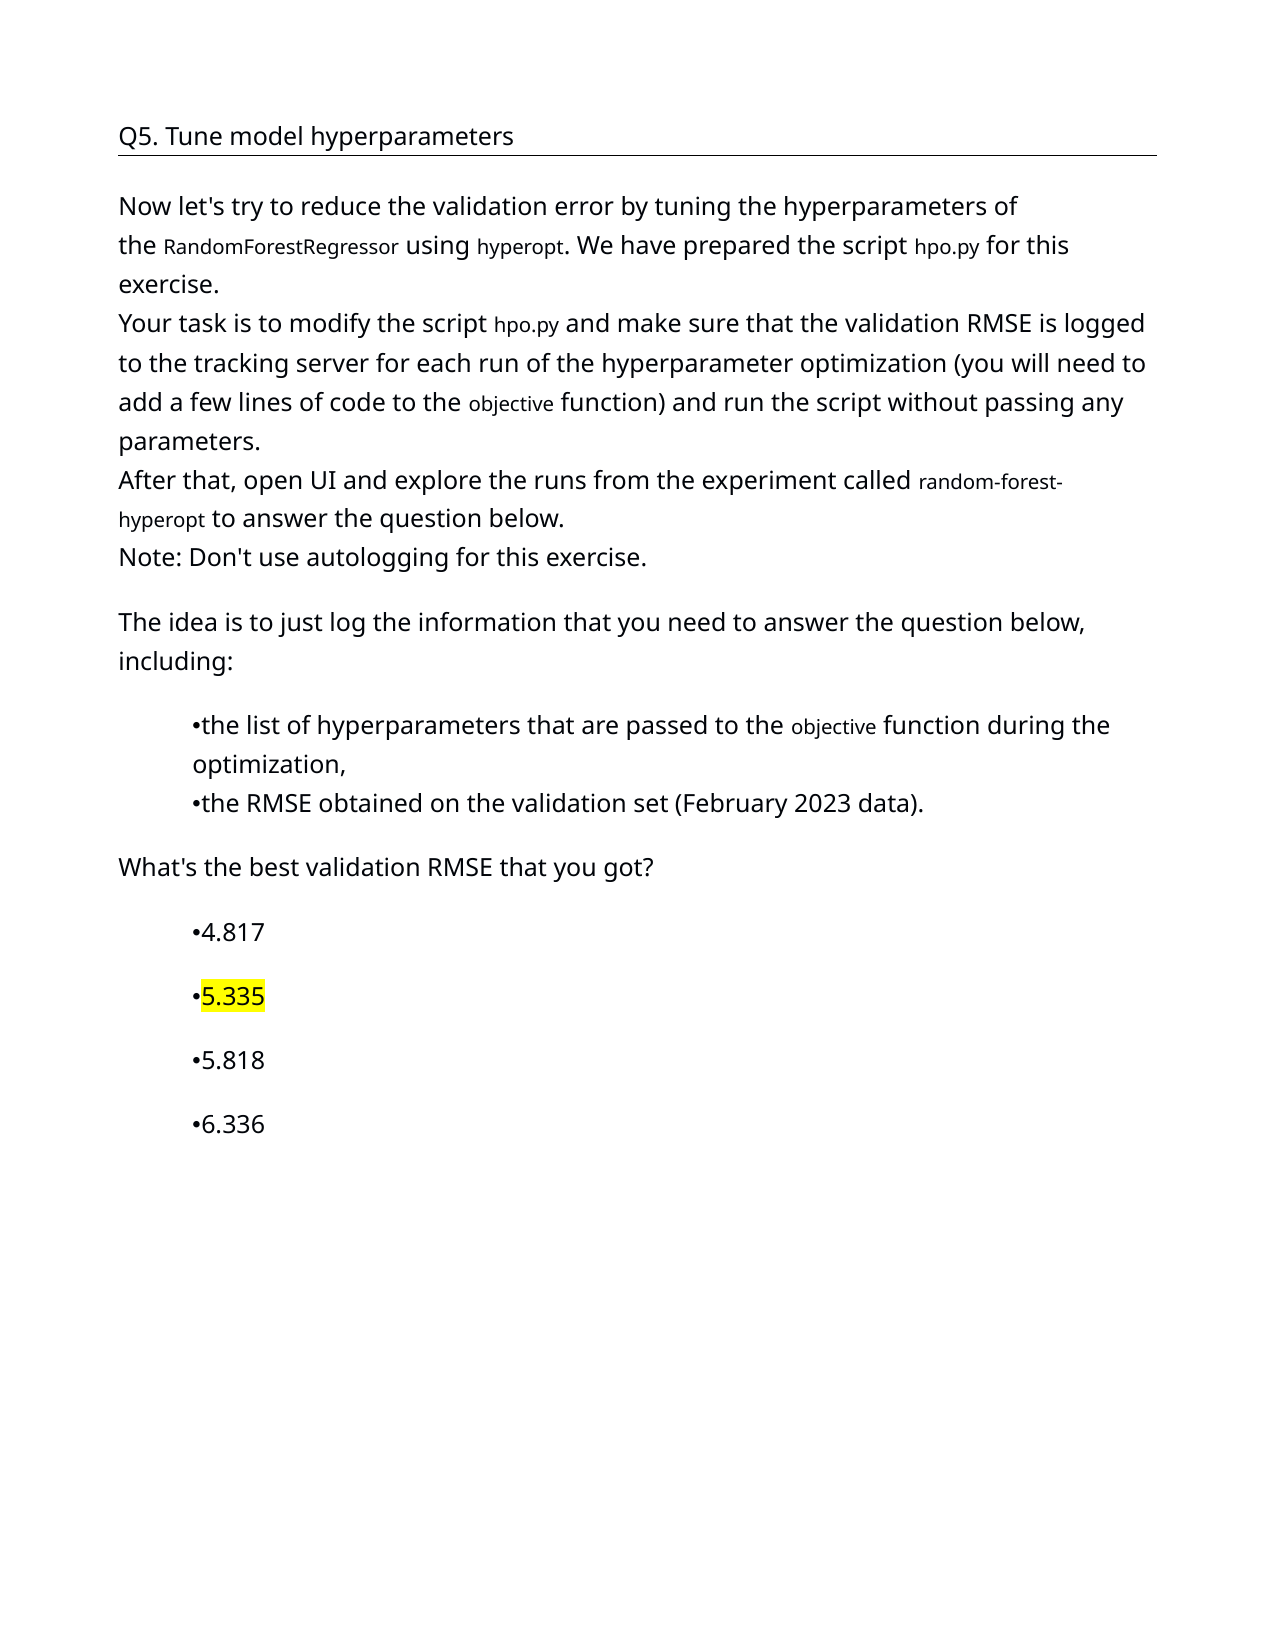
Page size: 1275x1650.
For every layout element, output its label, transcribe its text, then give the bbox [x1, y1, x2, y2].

text After that, open UI and explore the runs from the experiment called random-forest-hyperopt to answer the question below. [118, 463, 1157, 535]
text Your task is to modify the script hpo.py and make sure that the validation RMSE is logged to the tracking server for each run of the hyperparameter optimization (you will need to add a few lines of code to the objective function) and run the script without passing any parameters. [118, 306, 1157, 458]
list 5.818 [118, 1043, 1157, 1077]
text What's the best validation RMSE that you got? [118, 850, 1157, 884]
list 4.817 [118, 914, 1157, 948]
list the RMSE obtained on the validation set (February 2023 data). [118, 786, 1157, 820]
text Now let's try to reduce the validation error by tuning the hyperparameters of the RandomForestRegressor using hyperopt. We have prepared the script hpo.py for this exercise. [118, 189, 1157, 301]
subtitle Q5. Tune model hyperparameters [118, 118, 1157, 155]
list 6.336 [118, 1107, 1157, 1141]
text The idea is to just log the information that you need to answer the question below, including: [118, 604, 1157, 677]
list the list of hyperparameters that are passed to the objective function during the optimization, [118, 708, 1157, 781]
text Note: Don't use autologging for this exercise. [118, 540, 1157, 574]
list 5.335 [118, 978, 1157, 1012]
